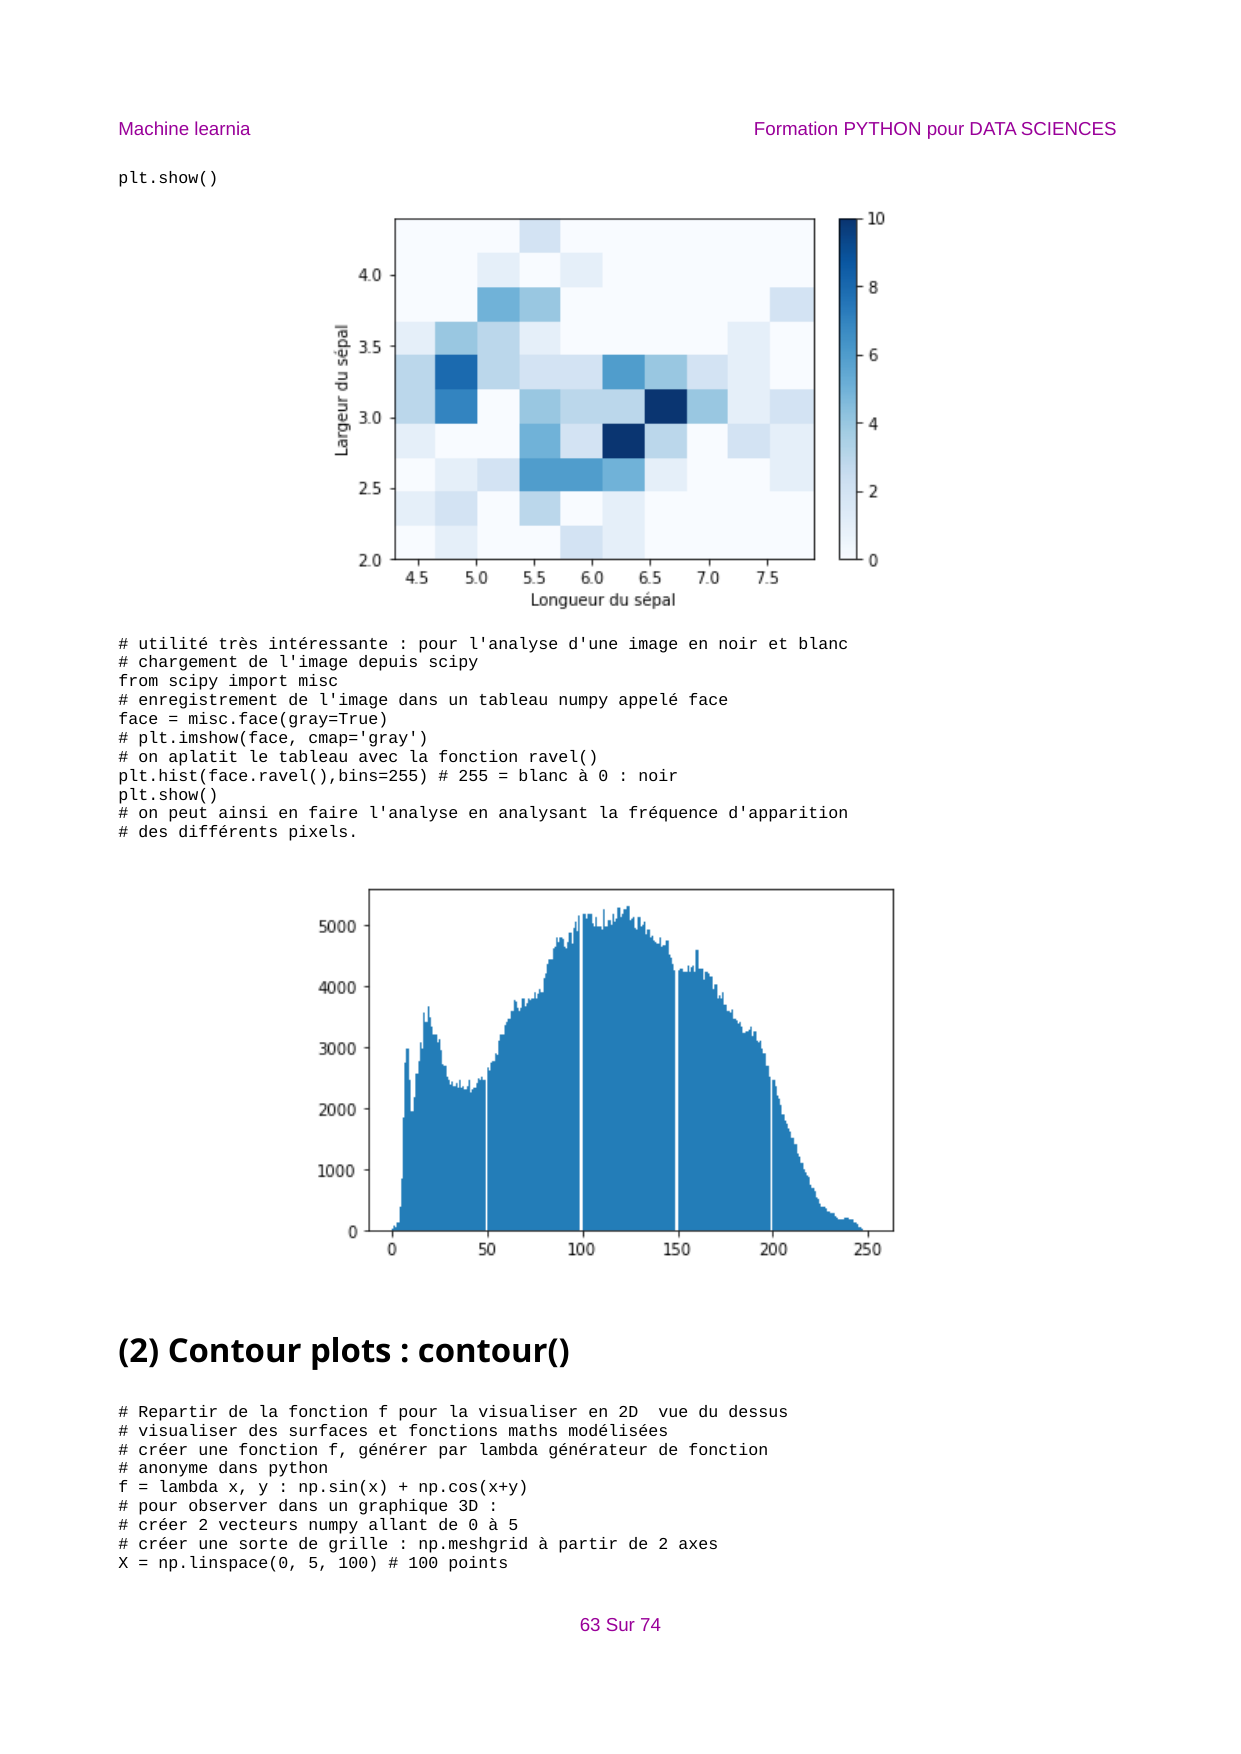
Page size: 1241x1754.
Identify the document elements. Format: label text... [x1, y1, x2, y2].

text plt.show() [118, 169, 1122, 188]
text # chargement de l'image depuis scipy [118, 654, 1122, 673]
text X = np.linspace(0, 5, 100) # 100 points [118, 1554, 1122, 1573]
text face = misc.face(gray=True) [118, 711, 1122, 729]
text # créer une fonction f, générer par lambda générateur de fonction [118, 1441, 1122, 1460]
text plt.show() [118, 786, 1122, 805]
text # créer une sorte de grille : np.meshgrid à partir de 2 axes [118, 1535, 1122, 1554]
text # on peut ainsi en faire l'analyse en analysant la fréquence d'apparition [118, 805, 1122, 824]
text # utilité très intéressante : pour l'analyse d'une image en noir et blanc [118, 635, 1122, 654]
text # créer 2 vecteurs numpy allant de 0 à 5 [118, 1516, 1122, 1535]
text from scipy import misc [118, 673, 1122, 692]
text # des différents pixels. [118, 824, 1122, 843]
subtitle (2) Contour plots : contour() [118, 1327, 1122, 1372]
text # visualiser des surfaces et fonctions maths modélisées [118, 1422, 1122, 1441]
text # Repartir de la fonction f pour la visualiser en 2D vue du dessus [118, 1403, 1122, 1422]
text # enregistrement de l'image dans un tableau numpy appelé face [118, 692, 1122, 711]
picture [281, 875, 943, 1265]
text # anonyme dans python [118, 1460, 1122, 1479]
text # on aplatit le tableau avec la fonction ravel() [118, 748, 1122, 767]
text f = lambda x, y : np.sin(x) + np.cos(x+y) [118, 1479, 1122, 1498]
text plt.hist(face.ravel(),bins=255) # 255 = blanc à 0 : noir [118, 767, 1122, 786]
picture [318, 206, 922, 617]
text # pour observer dans un graphique 3D : [118, 1498, 1122, 1516]
text # plt.imshow(face, cmap='gray') [118, 729, 1122, 748]
